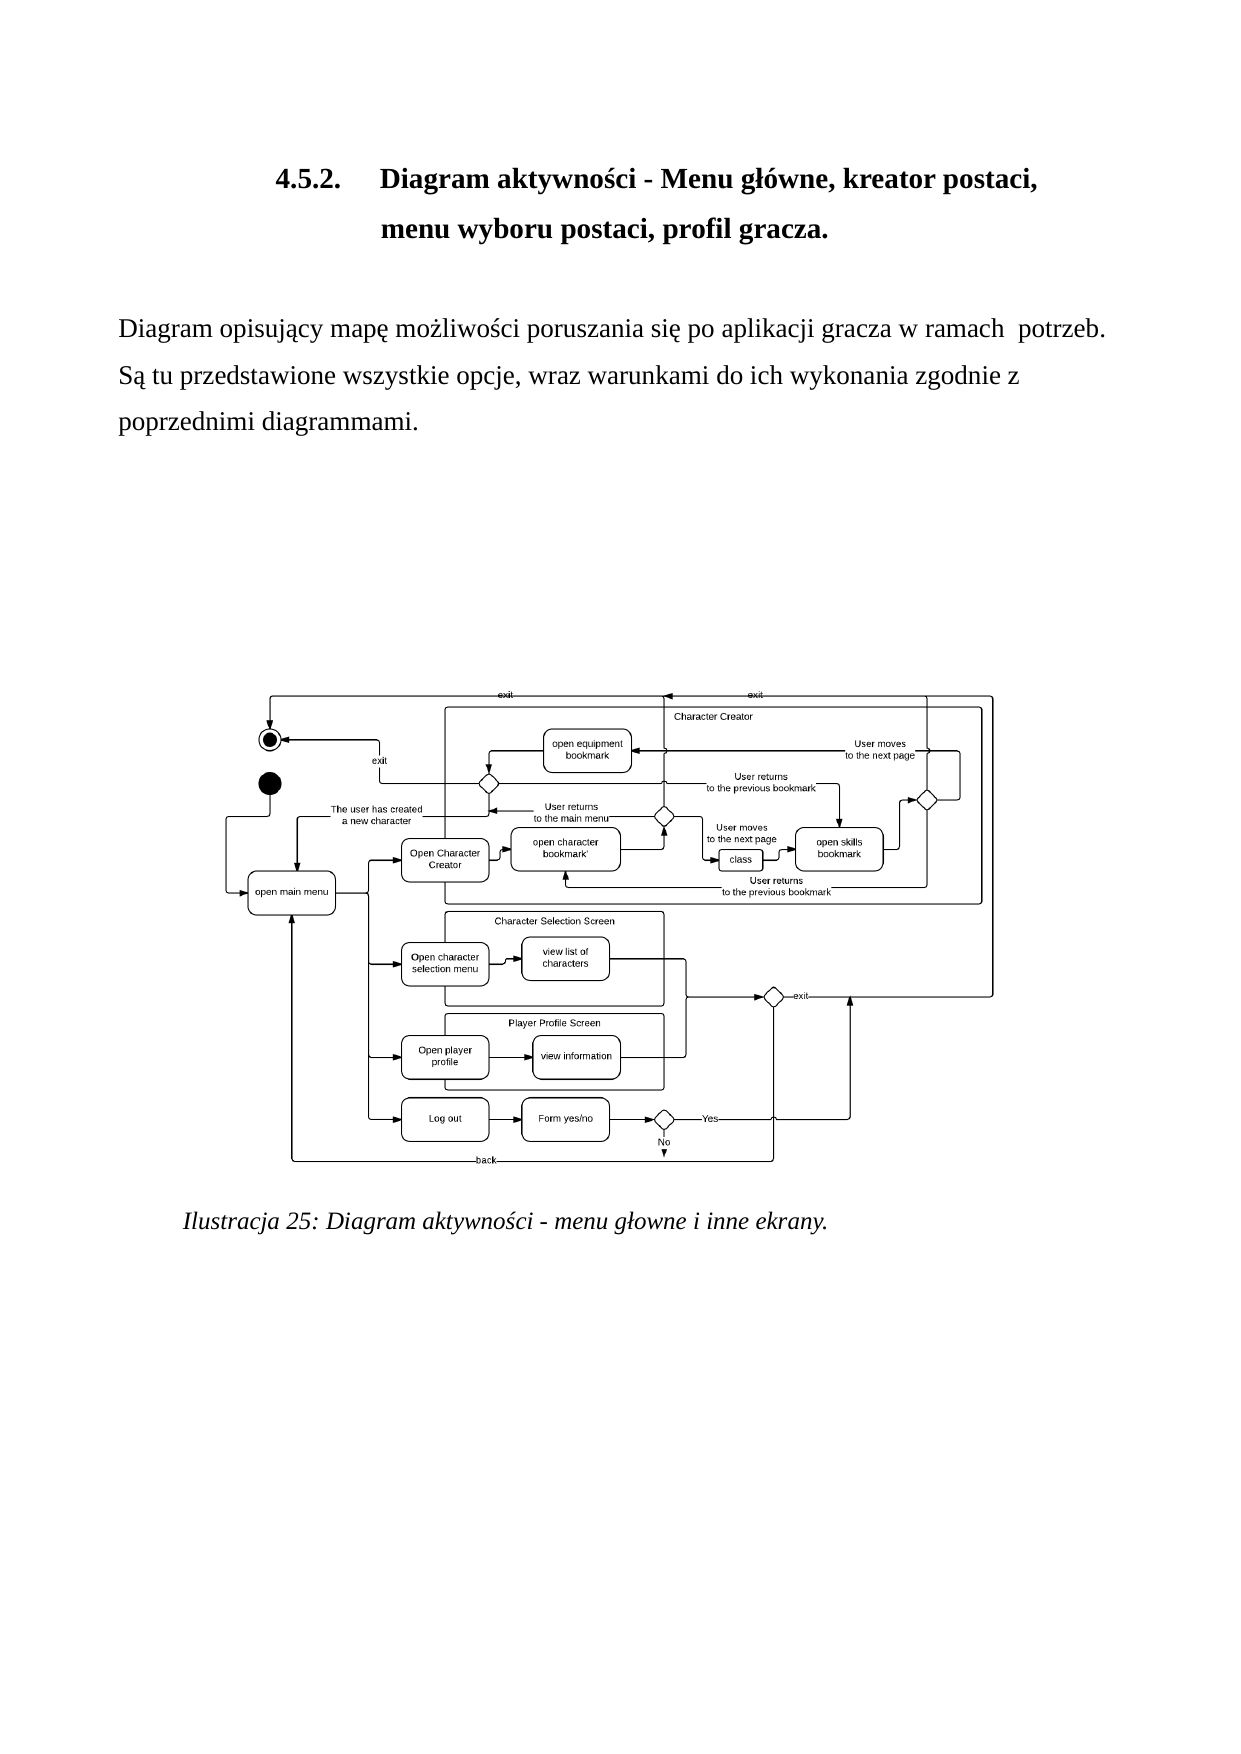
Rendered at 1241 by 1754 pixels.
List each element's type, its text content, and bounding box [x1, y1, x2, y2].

picture [182, 641, 1039, 1207]
list menu wyboru postaci, profil gracza. [343, 212, 1122, 245]
text Diagram opisujący mapę możliwości poruszania się po aplikacji gracza w ramach potrzeb. Są tu przedstawione wszystkie opcje, wraz warunkami do ich wykonania zgodnie z poprzednimi diagrammami. [118, 312, 1122, 480]
text Ilustracja 25: Diagram aktywności - menu głowne i inne ekrany. [183, 1207, 1038, 1235]
list Diagram aktywności - Menu główne, kreator postaci, [268, 161, 1122, 195]
